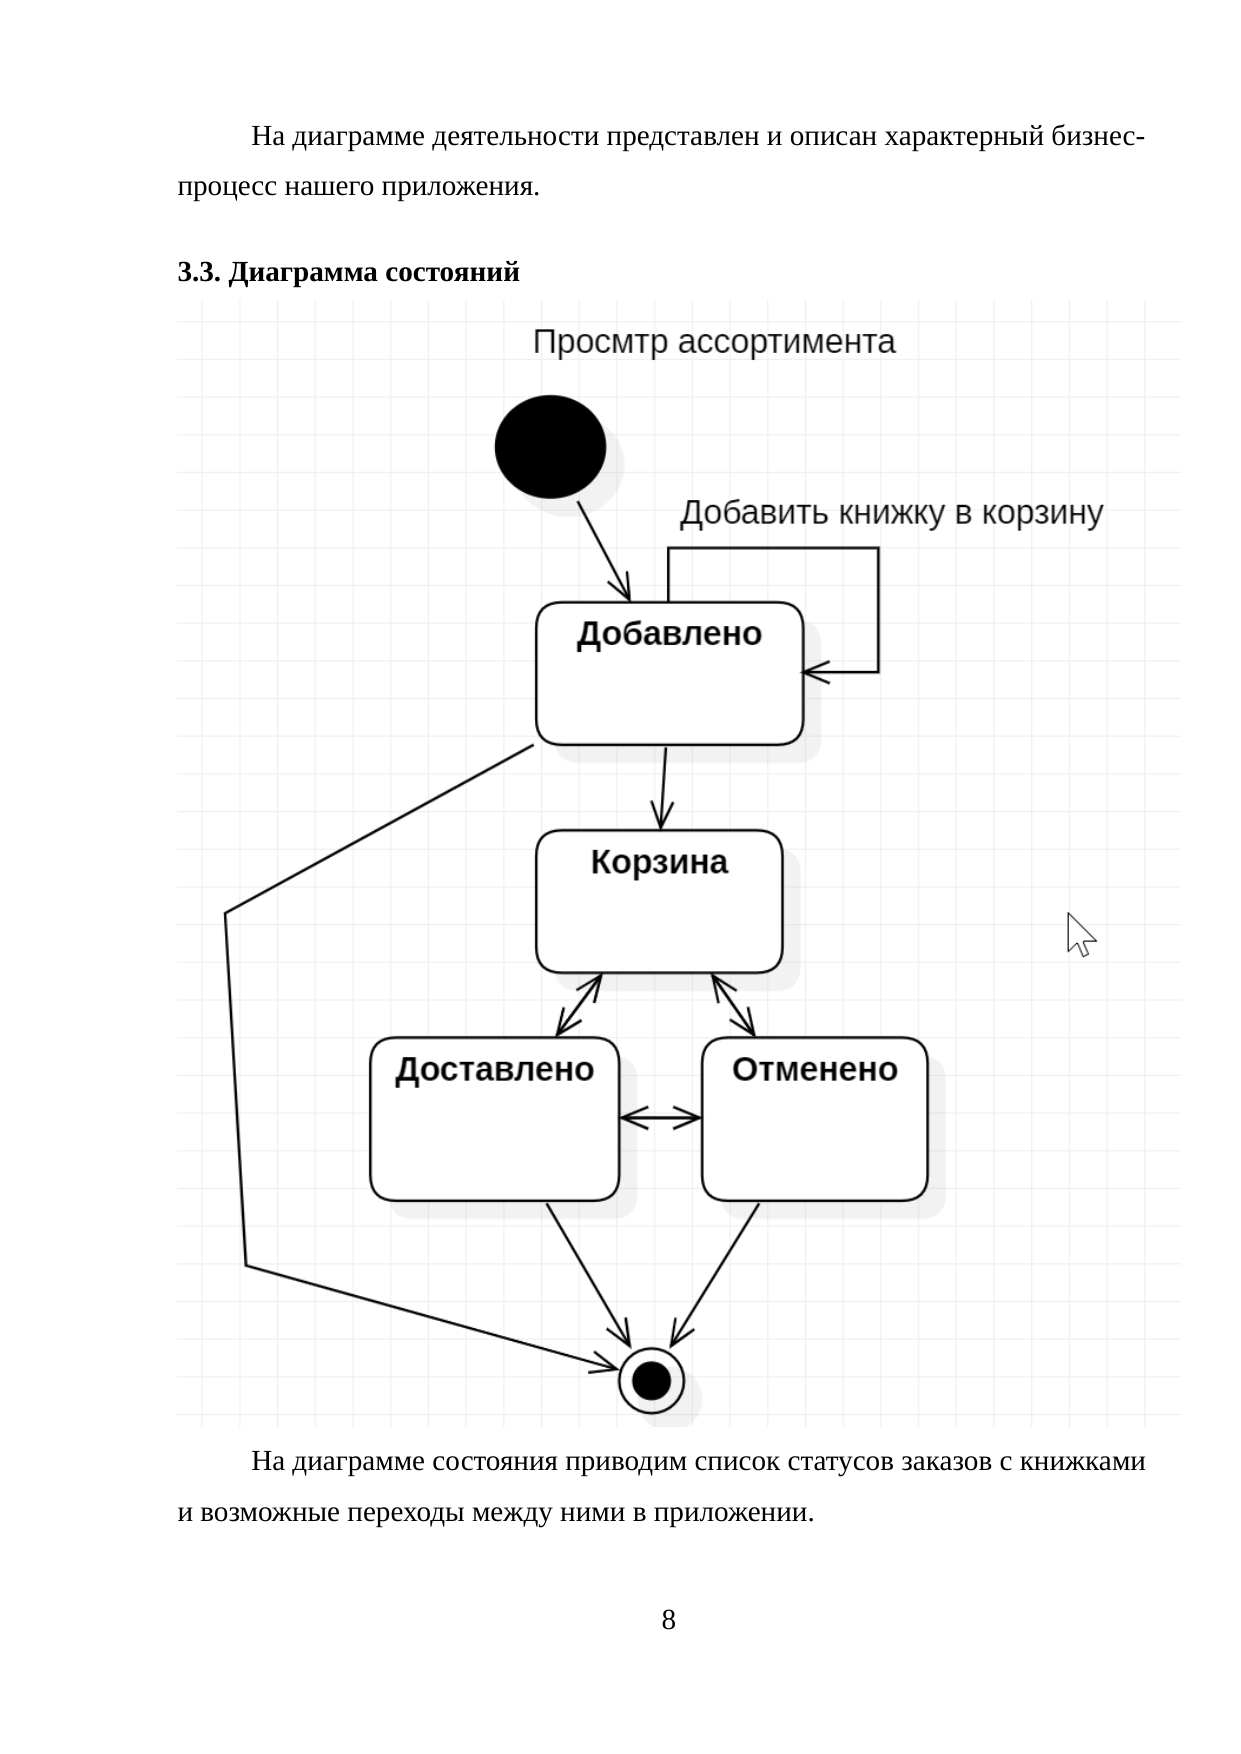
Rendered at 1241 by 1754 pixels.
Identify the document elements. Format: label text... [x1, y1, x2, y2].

text На диаграмме состояния приводим список статусов заказов с книжками и возможные переходы между ними в приложении. [177, 1443, 1152, 1527]
picture [177, 300, 1182, 1427]
subtitle 3.3. Диаграмма состояний [177, 254, 1152, 288]
text На диаграмме деятельности представлен и описан характерный бизнес-процесс нашего приложения. [177, 118, 1152, 202]
